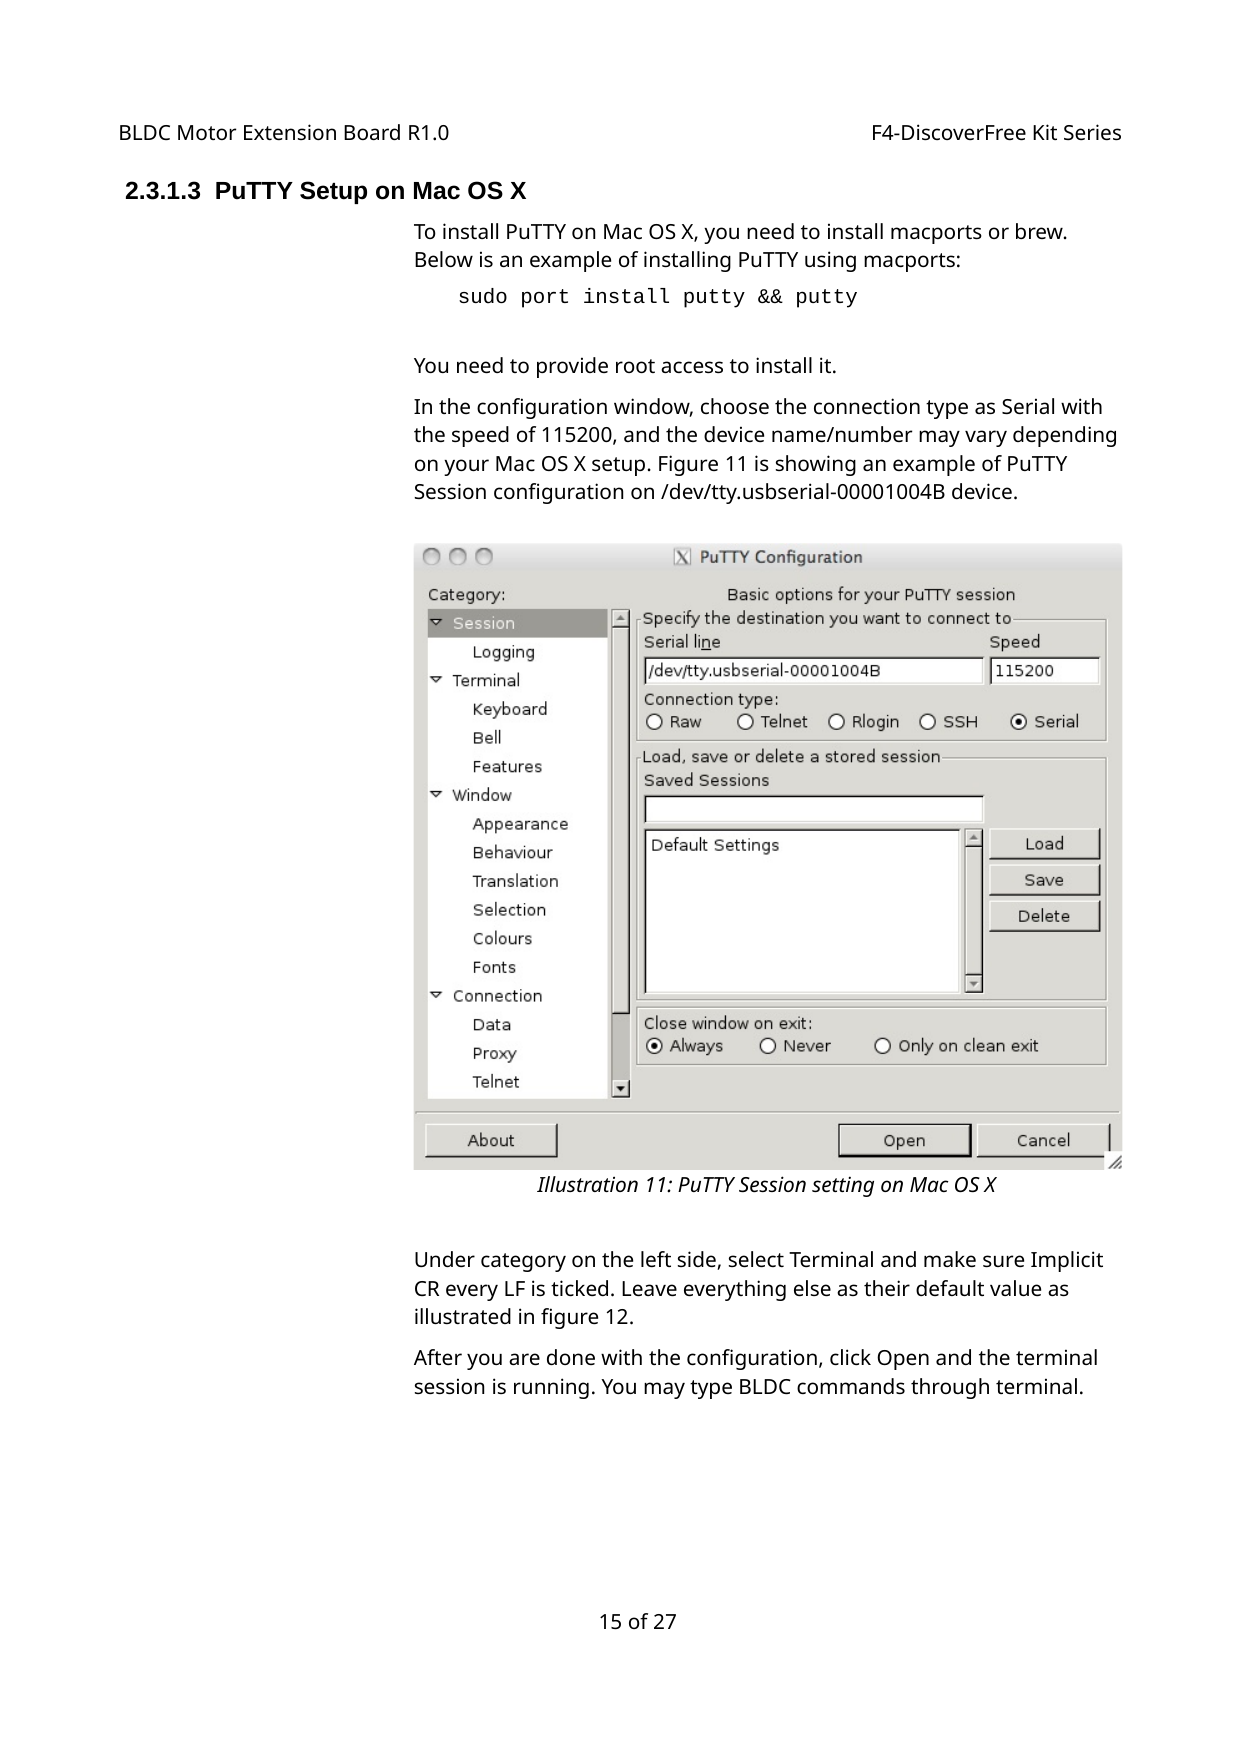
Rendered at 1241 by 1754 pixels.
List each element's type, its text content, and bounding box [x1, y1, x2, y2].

text sudo port install putty && putty [458, 286, 1078, 310]
subtitle PuTTY Setup on Mac OS X [118, 176, 1122, 204]
text To install PuTTY on Mac OS X, you need to install macports or brew. Below is an example of installing PuTTY using macports: [413, 217, 1122, 274]
text In the configuration window, choose the connection type as Serial with the speed of 115200, and the device name/number may vary depending on your Mac OS X setup. Figure 11 is showing an example of PuTTY Session configuration on /dev/tty.usbserial-00001004B device. [413, 392, 1122, 506]
text After you are done with the configuration, click Open and the terminal session is running. You may type BLDC commands through terminal. [413, 1343, 1122, 1400]
picture [413, 543, 1123, 1170]
text Illustration 11: PuTTY Session setting on Mac OS X [413, 1170, 1122, 1198]
text You need to provide root access to install it. [413, 351, 1122, 379]
text Under category on the left side, select Terminal and make sure Implicit CR every LF is ticked. Leave everything else as their default value as illustrated in figure 12. [413, 1246, 1122, 1331]
